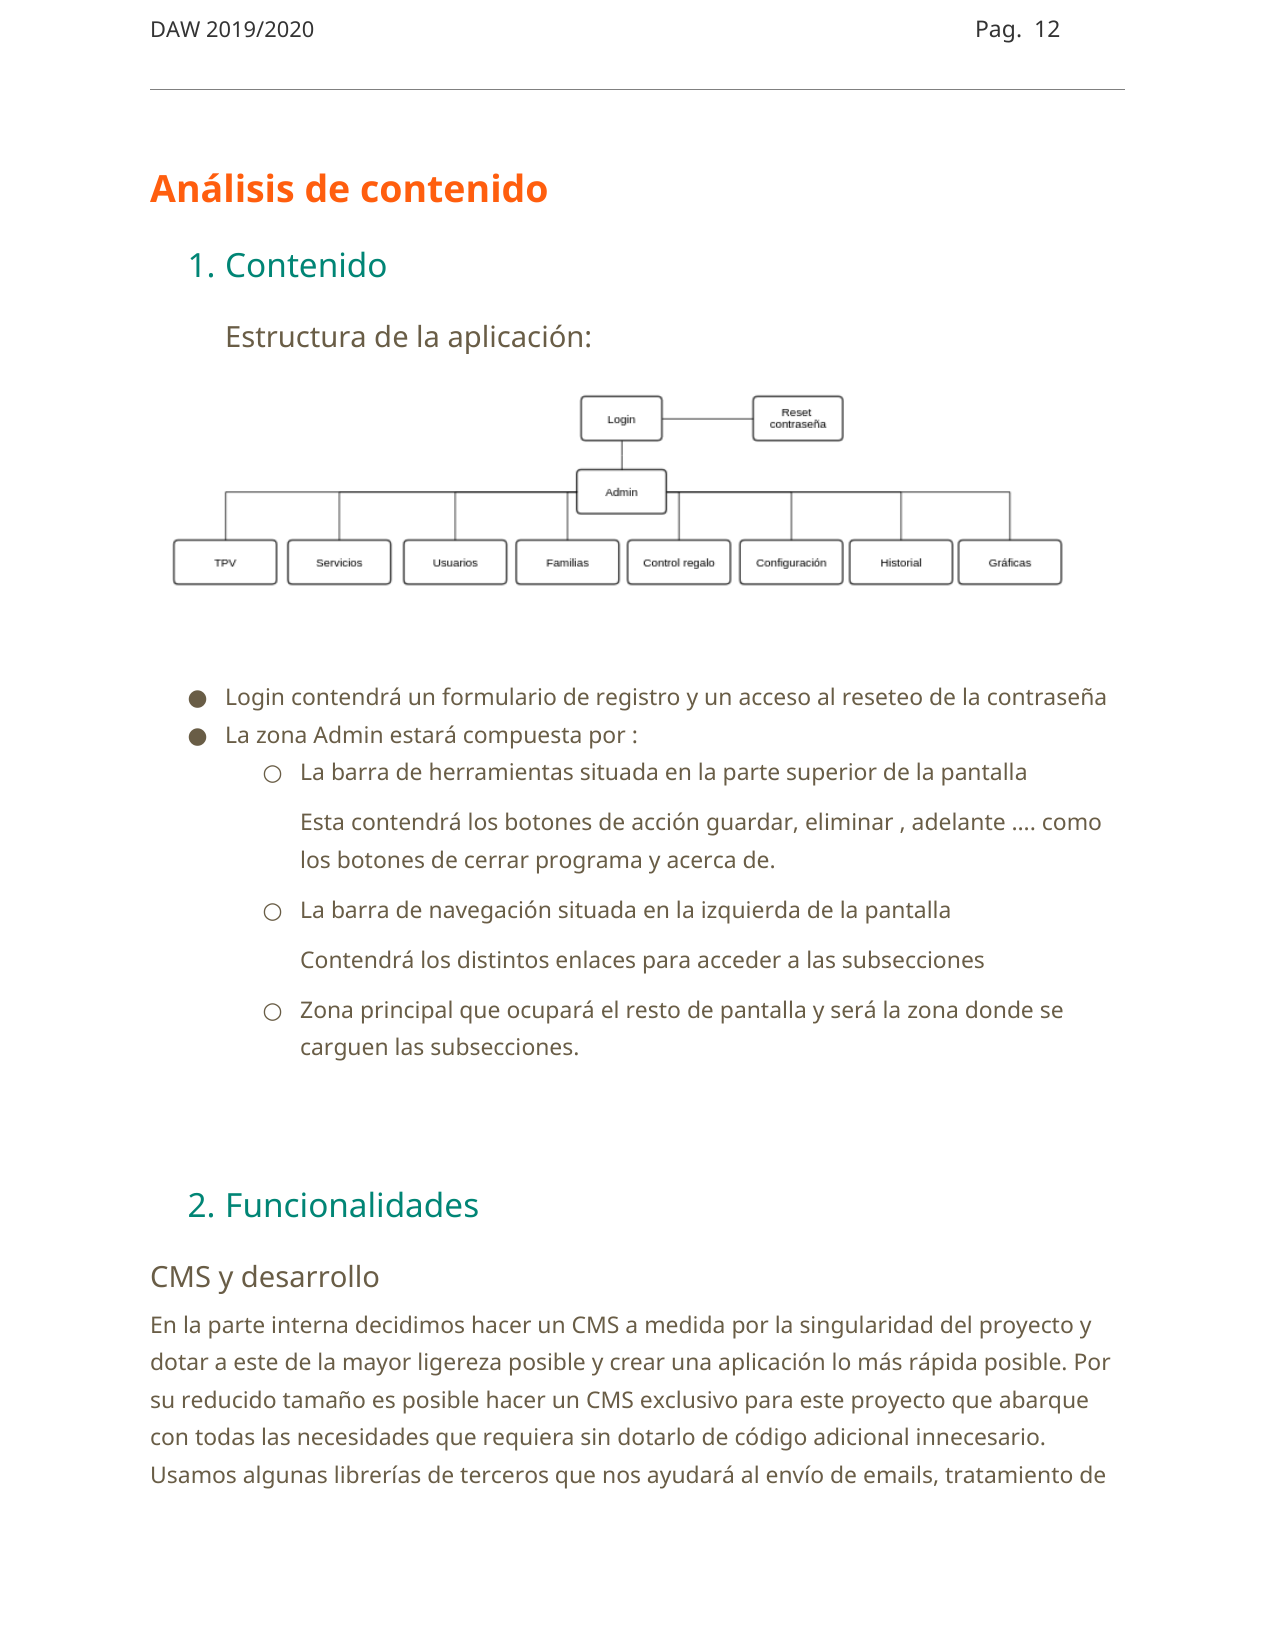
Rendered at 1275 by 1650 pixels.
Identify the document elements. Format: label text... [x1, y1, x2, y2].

list Login contendrá un formulario de registro y un acceso al reseteo de la contraseña [187, 681, 1125, 713]
list La barra de herramientas situada en la parte superior de la pantalla [262, 756, 1125, 788]
subtitle Análisis de contenido [150, 162, 1125, 213]
picture [150, 368, 1125, 663]
list Zona principal que ocupará el resto de pantalla y será la zona donde se carguen las subsecciones. [262, 994, 1125, 1063]
subtitle Estructura de la aplicación: [225, 317, 1125, 356]
list La zona Admin estará compuesta por : [187, 719, 1125, 750]
list Contenido [187, 241, 1125, 287]
list La barra de navegación situada en la izquierda de la pantalla [262, 894, 1125, 925]
text Contendrá los distintos enlaces para acceder a las subsecciones [300, 944, 1125, 975]
subtitle CMS y desarrollo [150, 1257, 1125, 1296]
list Funcionalidades [187, 1181, 1125, 1227]
text En la parte interna decidimos hacer un CMS a medida por la singularidad del proyecto y dotar a este de la mayor ligereza posible y crear una aplicación lo más rápida posible. Por su reducido tamaño es posible hacer un CMS exclusivo para este proyecto que abarque con todas las necesidades que requiera sin dotarlo de código adicional innecesario. Usamos algunas librerías de terceros que nos ayudará al envío de emails, tratamiento de [150, 1309, 1125, 1490]
text Esta contendrá los botones de acción guardar, eliminar , adelante …. como los botones de cerrar programa y acerca de. [300, 806, 1125, 875]
